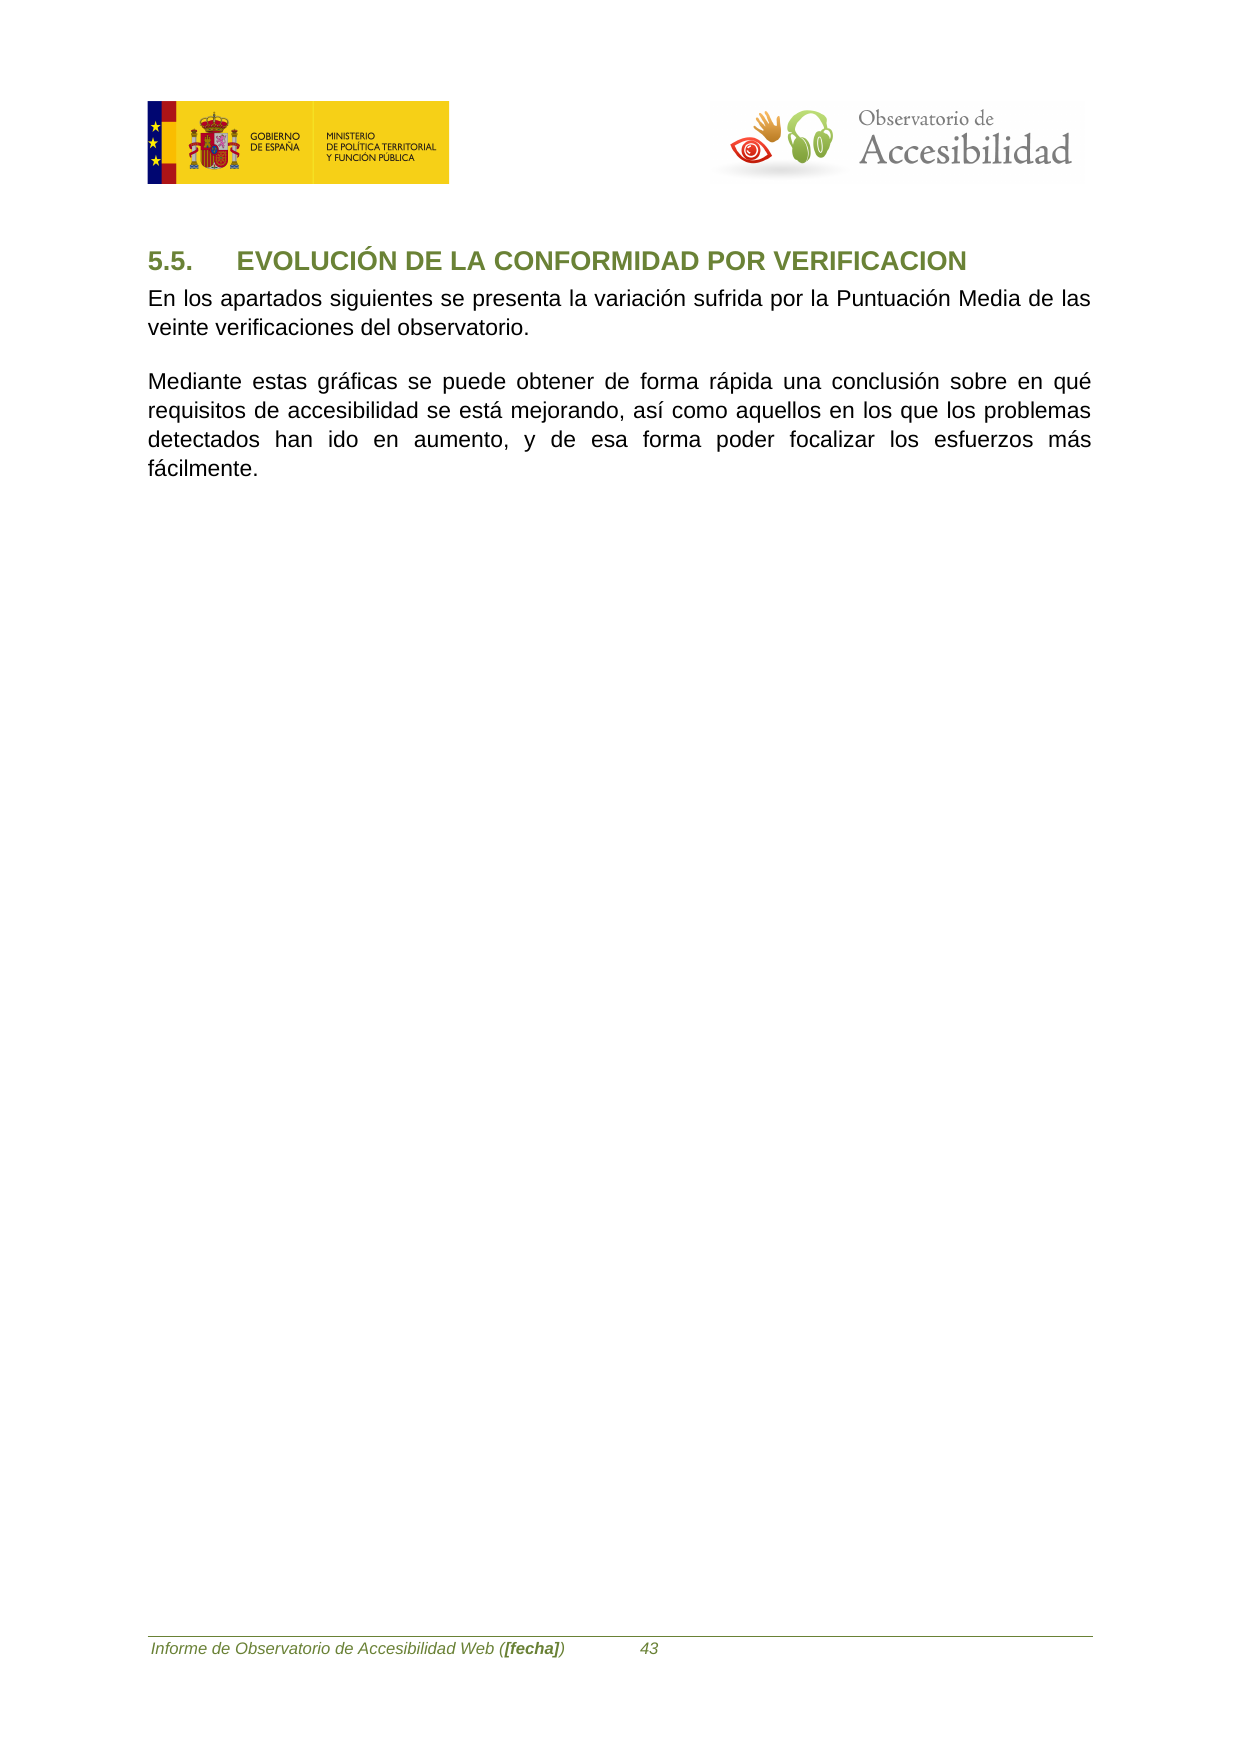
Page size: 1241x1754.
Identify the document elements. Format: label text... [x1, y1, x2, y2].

picture [710, 101, 1086, 184]
text Mediante estas gráficas se puede obtener de forma rápida una conclusión sobre en qué requisitos de accesibilidad se está mejorando, así como aquellos en los que los problemas detectados han ido en aumento, y de esa forma poder focalizar los esfuerzos más fácilmente. [148, 368, 1092, 481]
subtitle Evolución de la conformidad por Verificacion [148, 245, 1092, 276]
picture [147, 101, 450, 184]
text En los apartados siguientes se presenta la variación sufrida por la Puntuación Media de las veinte verificaciones del observatorio. [148, 285, 1092, 341]
